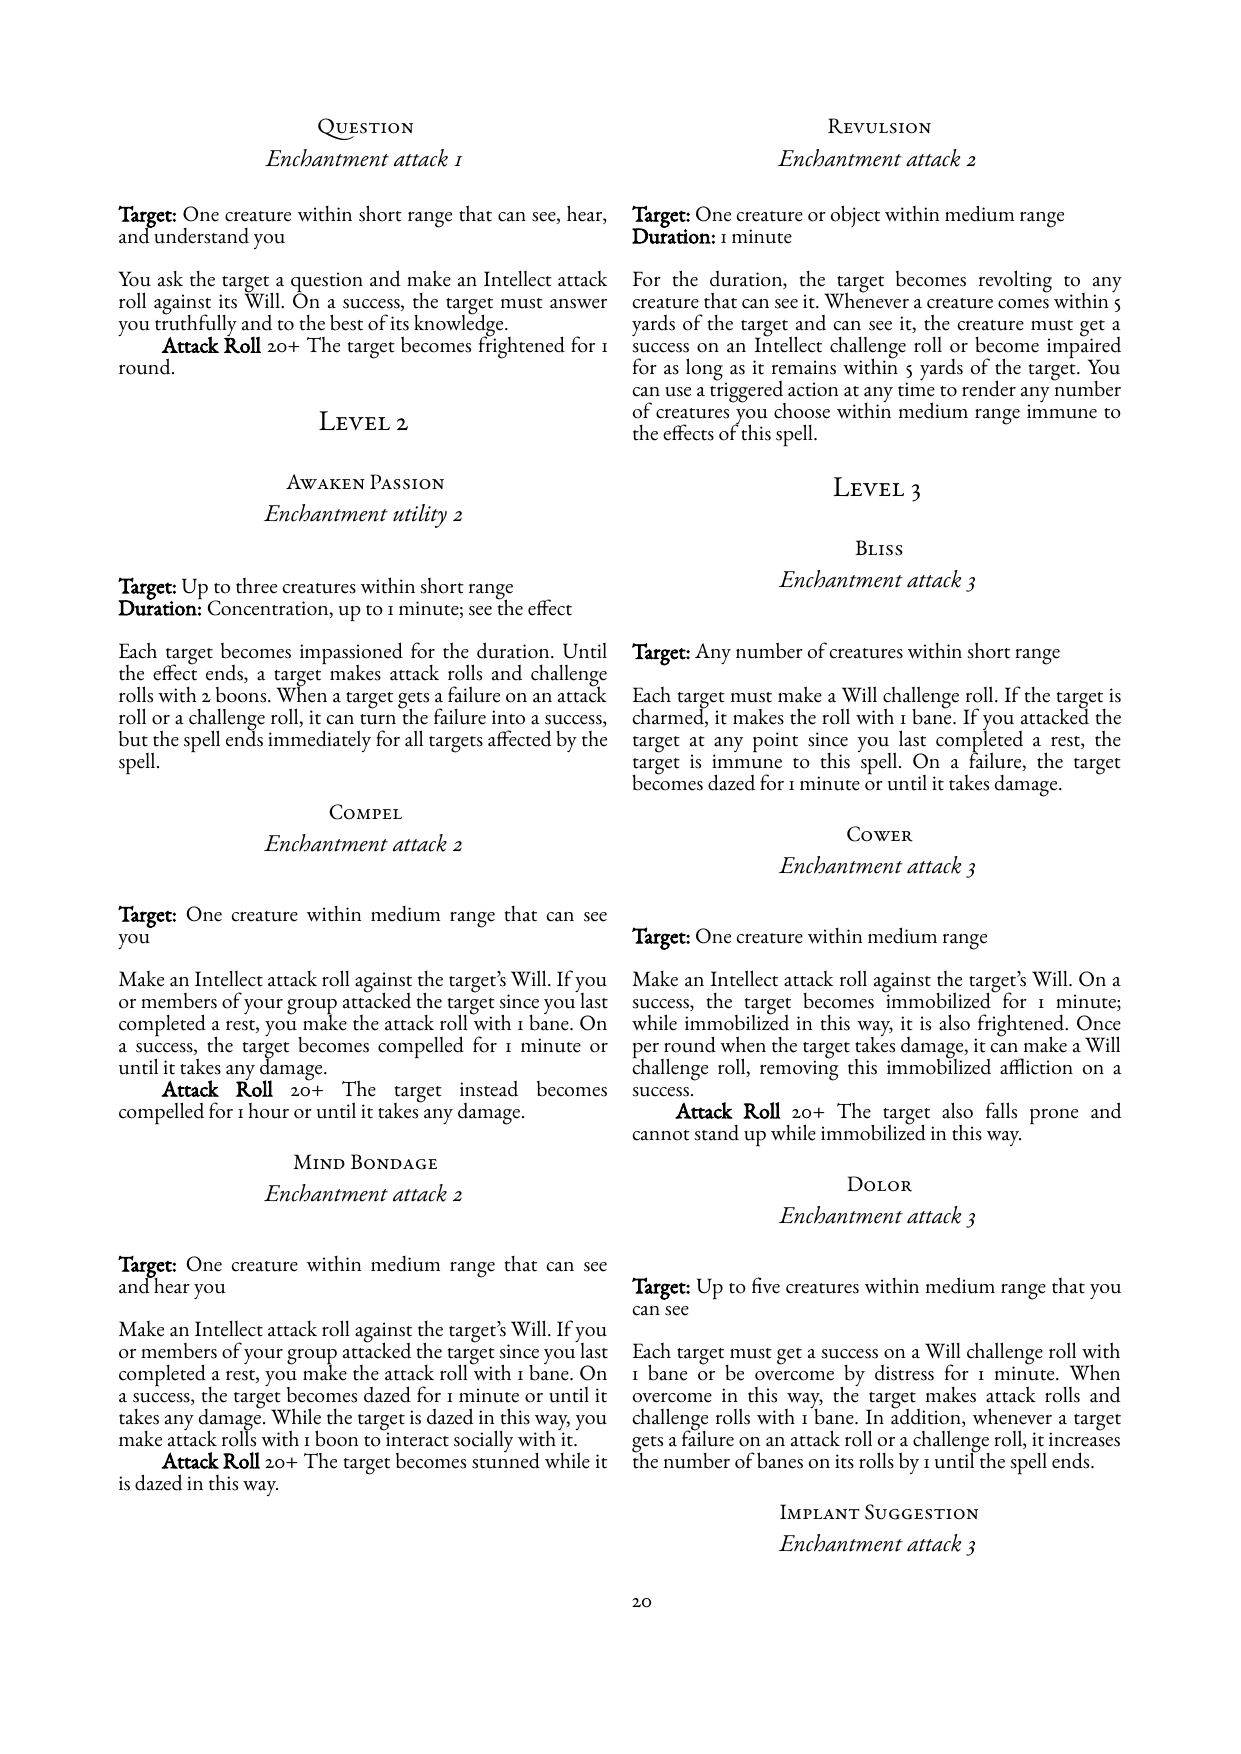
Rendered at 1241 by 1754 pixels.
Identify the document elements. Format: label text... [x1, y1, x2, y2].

subtitle Cower [632, 826, 1122, 848]
subtitle Compel [118, 804, 608, 826]
text Each target becomes impassioned for the duration. Until the effect ends, a target makes attack rolls and challenge rolls with 2 boons. When a target gets a failure on an attack roll or a challenge roll, it can turn the failure into a success, but the spell ends immediately for all targets affected by the spell. [118, 633, 608, 774]
subtitle Enchantment attack 2 [632, 149, 1122, 173]
subtitle Level 2 [118, 410, 608, 438]
subtitle Enchantment attack 1 [118, 149, 608, 173]
text You ask the target a question and make an Intellect attack roll against its Will. On a success, the target must answer you truthfully and to the best of its knowledge. [118, 261, 608, 337]
list Duration: Concentration, up to 1 minute; see the effect [118, 599, 608, 621]
list Target: Up to five creatures within medium range that you can see [632, 1260, 1122, 1321]
text Make an Intellect attack roll against the target’s Will. If you or members of your group attacked the target since you last completed a rest, you make the attack roll with 1 bane. On a success, the target becomes compelled for 1 minute or until it takes any damage. [118, 961, 608, 1081]
subtitle Level 3 [632, 476, 1122, 504]
list Target: One creature or object within medium range [632, 203, 1122, 227]
text Make an Intellect attack roll against the target’s Will. On a success, the target becomes immobilized for 1 minute; while immobilized in this way, it is also frightened. Once per round when the target takes damage, it can make a Will challenge roll, removing this immobilized affliction on a success. [632, 961, 1122, 1102]
text For the duration, the target becomes revolting to any creature that can see it. Whenever a creature comes within 5 yards of the target and can see it, the creature must get a success on an Intellect challenge roll or become impaired for as long as it remains within 5 yards of the target. You can use a triggered action at any time to render any number of creatures you choose within medium range immune to the effects of this spell. [632, 261, 1122, 446]
text Attack Roll 20+ The target becomes stunned while it is dazed in this way. [118, 1452, 608, 1496]
list Target: One creature within medium range that can see and hear you [118, 1238, 608, 1299]
subtitle Enchantment attack 2 [118, 1184, 608, 1209]
text Each target must get a success on a Will challenge roll with 1 bane or be overcome by distress for 1 minute. When overcome in this way, the target makes attack rolls and challenge rolls with 1 bane. In addition, whenever a target gets a failure on an attack roll or a challenge roll, it increases the number of banes on its rolls by 1 until the spell ends. [632, 1333, 1122, 1474]
list Target: Any number of creatures within short range [632, 624, 1122, 665]
subtitle Enchantment attack 3 [632, 570, 1122, 594]
subtitle Enchantment attack 3 [632, 856, 1122, 881]
subtitle Mind Bondage [118, 1154, 608, 1176]
list Duration: 1 minute [632, 227, 1122, 249]
text Attack Roll 20+ The target instead becomes compelled for 1 hour or until it takes any damage. [118, 1081, 608, 1124]
subtitle Dolor [632, 1176, 1122, 1198]
subtitle Implant Suggestion [632, 1504, 1122, 1526]
list Target: One creature within short range that can see, hear, and understand you [118, 203, 608, 249]
subtitle Bliss [632, 539, 1122, 561]
subtitle Enchantment attack 3 [632, 1206, 1122, 1231]
list Target: One creature within medium range [632, 910, 1122, 949]
text Attack Roll 20+ The target also falls prone and cannot stand up while immobilized in this way. [632, 1102, 1122, 1146]
subtitle Question [118, 118, 608, 140]
subtitle Awaken Passion [118, 474, 608, 496]
subtitle Revulsion [632, 118, 1122, 140]
list Target: One creature within medium range that can see you [118, 888, 608, 949]
list Target: Up to three creatures within short range [118, 558, 608, 599]
text Attack Roll 20+ The target becomes frightened for 1 round. [118, 337, 608, 381]
text Each target must make a Will challenge roll. If the target is charmed, it makes the roll with 1 bane. If you attacked the target at any point since you last completed a rest, the target is immune to this spell. On a failure, the target becomes dazed for 1 minute or until it takes damage. [632, 677, 1122, 796]
subtitle Enchantment attack 3 [632, 1534, 1122, 1559]
subtitle Enchantment utility 2 [118, 505, 608, 529]
subtitle Enchantment attack 2 [118, 834, 608, 859]
text Make an Intellect attack roll against the target’s Will. If you or members of your group attacked the target since you last completed a rest, you make the attack roll with 1 bane. On a success, the target becomes dazed for 1 minute or until it takes any damage. While the target is dazed in this way, you make attack rolls with 1 boon to interact socially with it. [118, 1311, 608, 1452]
